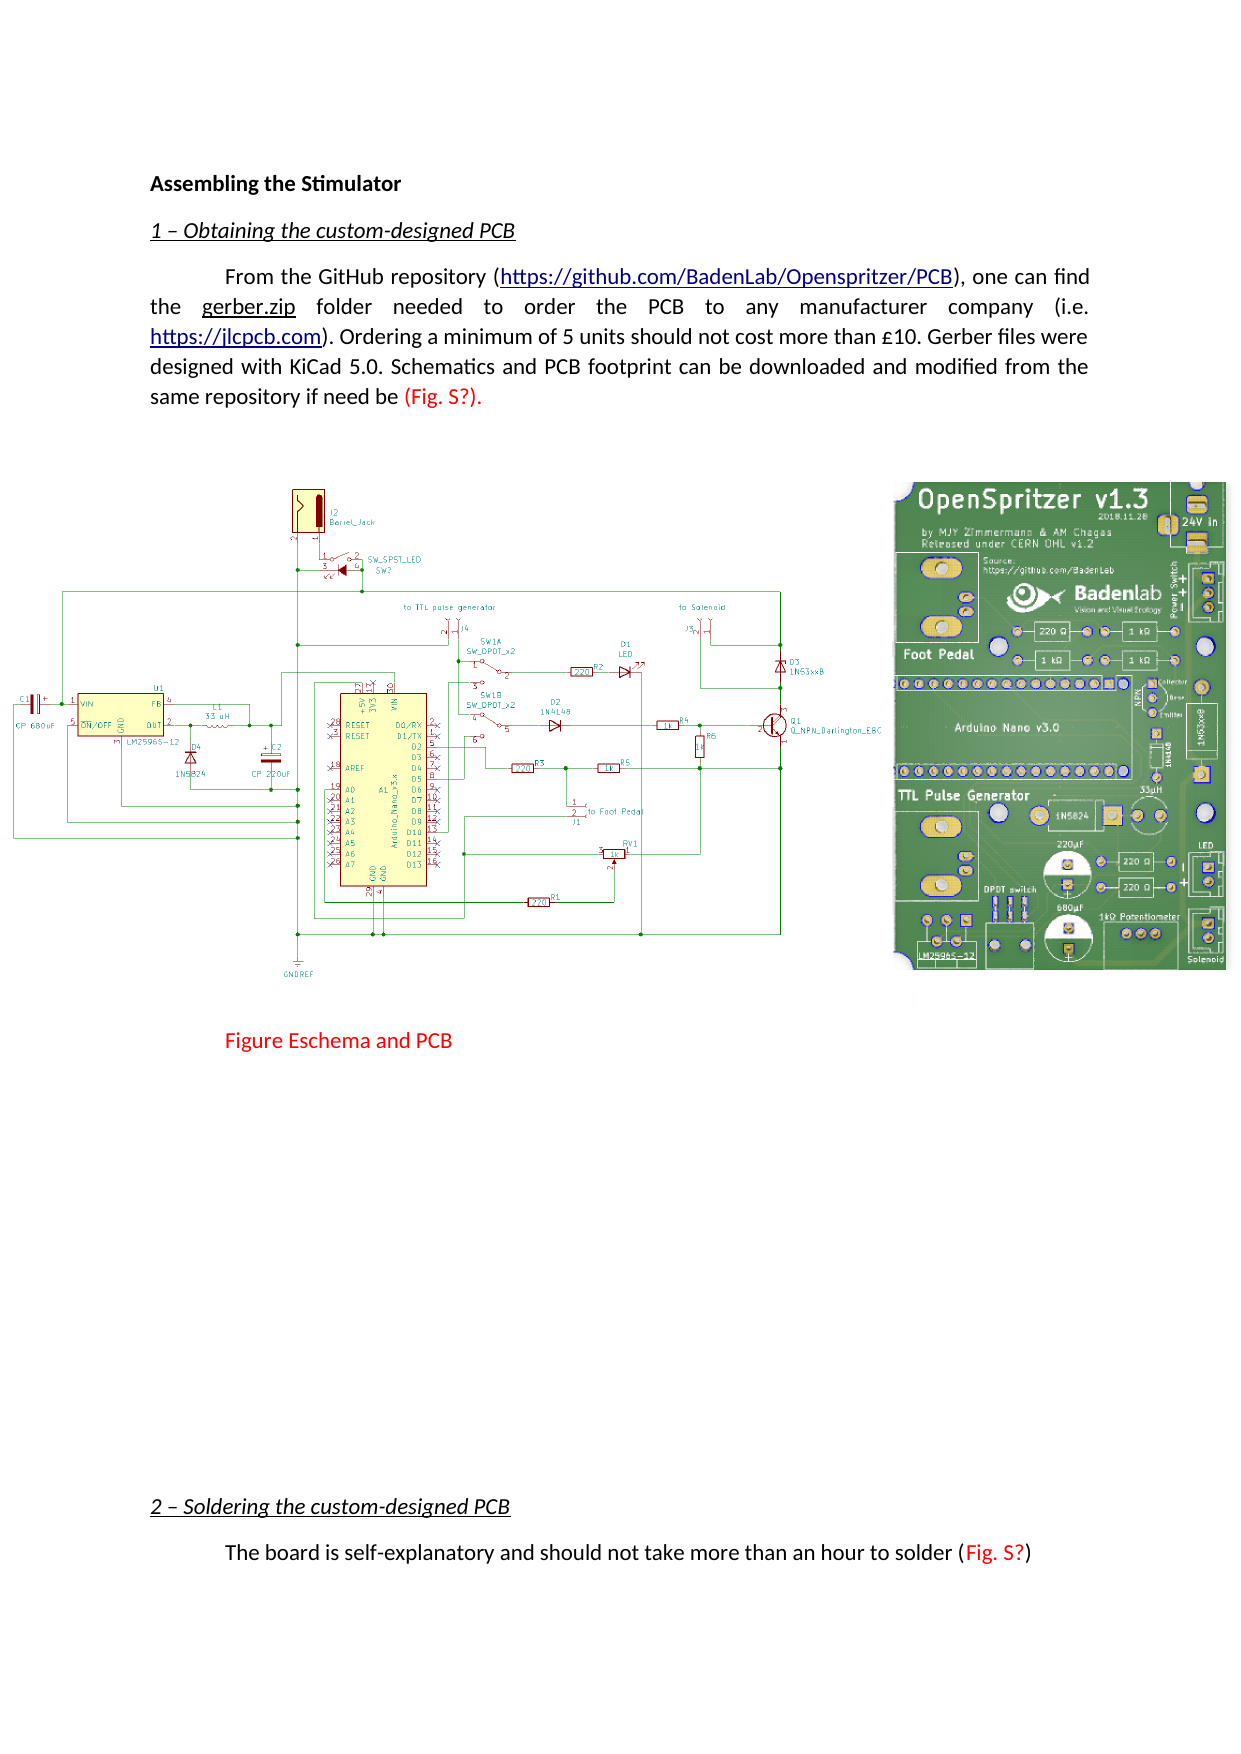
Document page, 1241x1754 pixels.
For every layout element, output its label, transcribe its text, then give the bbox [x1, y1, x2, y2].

text The board is self-explanatory and should not take more than an hour to solder (Fig. S?) [150, 1538, 1090, 1566]
text 1 – Obtaining the custom-designed PCB [150, 216, 1090, 244]
text Figure Eschema and PCB [150, 1026, 1090, 1054]
text Assembling the Stimulator [150, 169, 1090, 197]
text From the GitHub repository (https://github.com/BadenLab/Openspritzer/PCB), one can find the gerber.zip folder needed to order the PCB to any manufacturer company (i.e. https://jlcpcb.com). Ordering a minimum of 5 units should not cost more than £10. Gerber files were designed with KiCad 5.0. Schematics and PCB footprint can be downloaded and modified from the same repository if need be (Fig. S?). [150, 262, 1090, 410]
text 2 – Soldering the custom-designed PCB [150, 1492, 1090, 1520]
